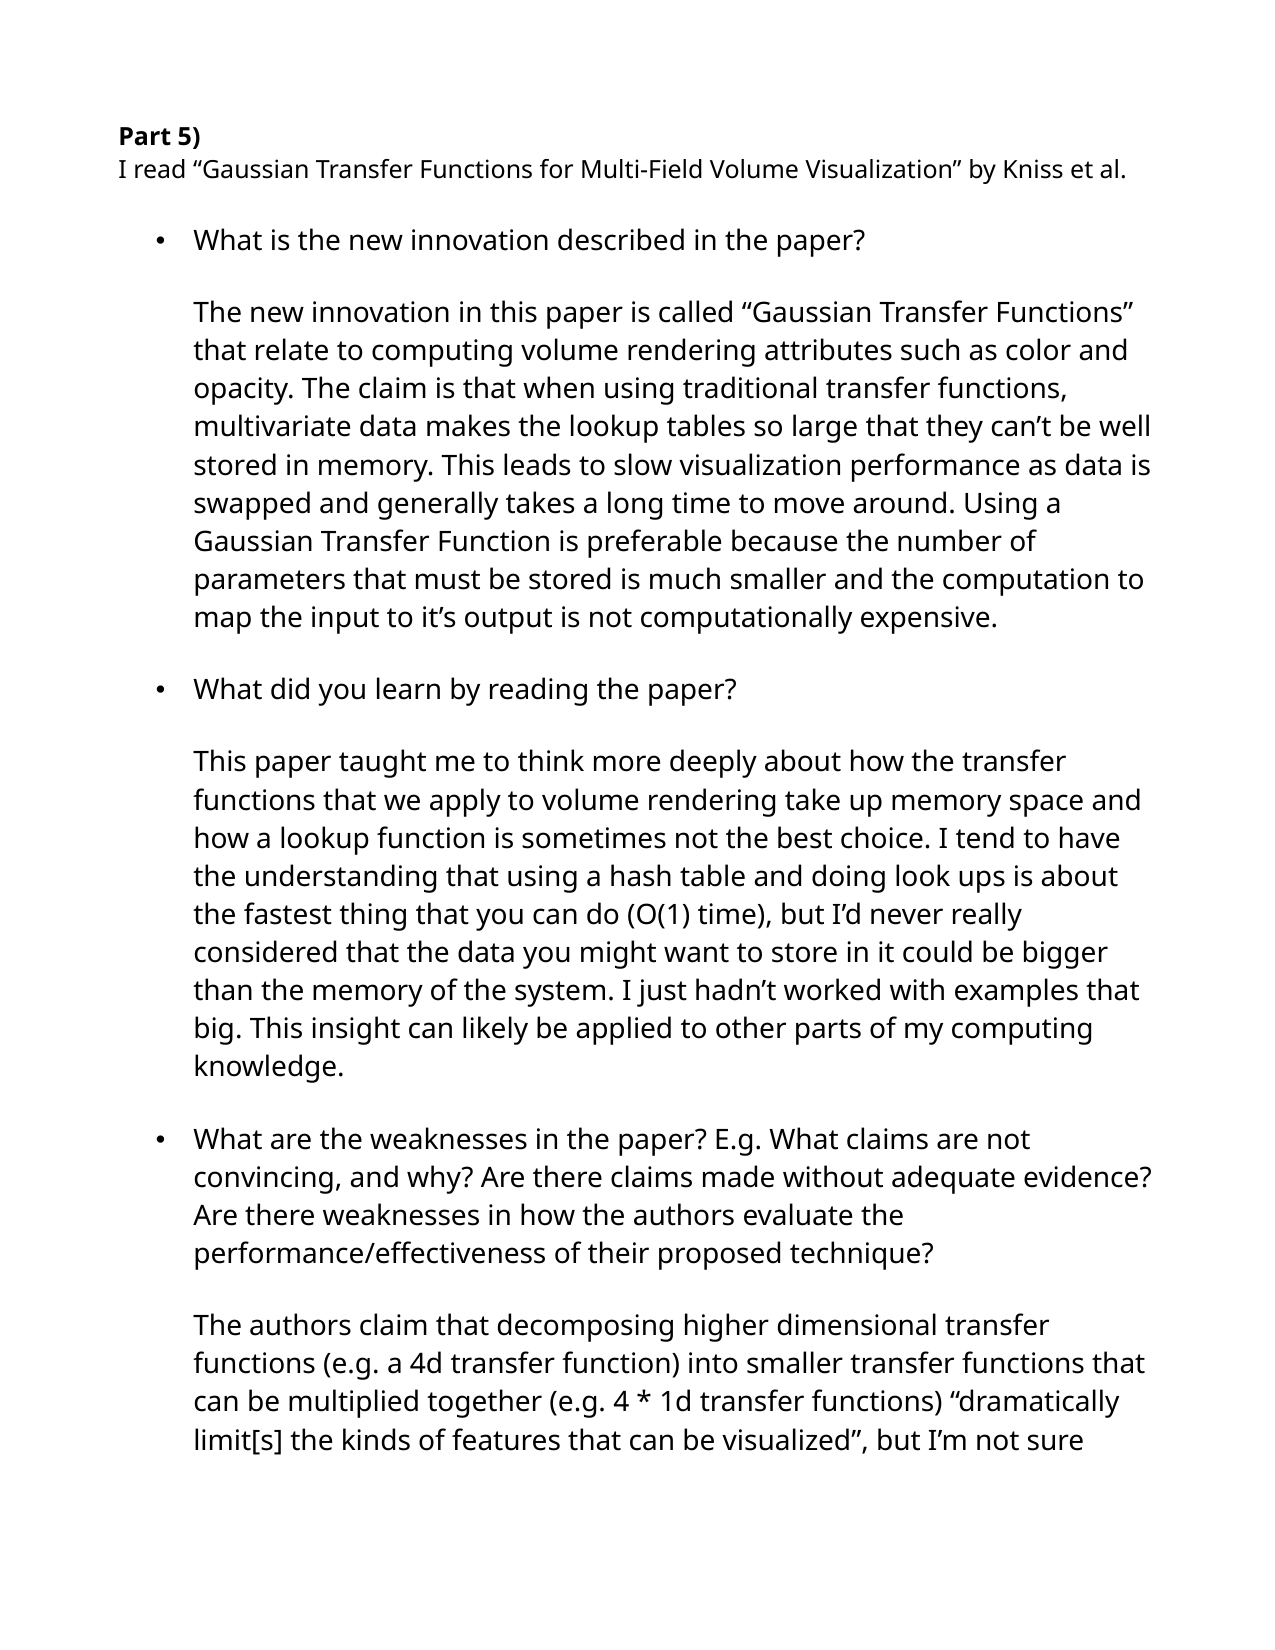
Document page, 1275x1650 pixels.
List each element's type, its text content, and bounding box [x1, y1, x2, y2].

text I read “Gaussian Transfer Functions for Multi-Field Volume Visualization” by Kniss et al. [118, 152, 1157, 186]
list What is the new innovation described in the paper? [156, 220, 1157, 258]
list The authors claim that decomposing higher dimensional transfer functions (e.g. a 4d transfer function) into smaller transfer functions that can be multiplied together (e.g. 4 * 1d transfer functions) “dramatically limit[s] the kinds of features that can be visualized”, but I’m not sure [156, 1306, 1157, 1458]
list What did you learn by reading the paper? [156, 670, 1157, 708]
text Part 5) [118, 118, 1157, 152]
list This paper taught me to think more deeply about how the transfer functions that we apply to volume rendering take up memory space and how a lookup function is sometimes not the best choice. I tend to have the understanding that using a hash table and doing look ups is about the fastest thing that you can do (O(1) time), but I’d never really considered that the data you might want to store in it could be bigger than the memory of the system. I just hadn’t worked with examples that big. This insight can likely be applied to other parts of my computing knowledge. [156, 742, 1157, 1085]
list What are the weaknesses in the paper? E.g. What claims are not convincing, and why? Are there claims made without adequate evidence? Are there weaknesses in how the authors evaluate the performance/effectiveness of their proposed technique? [156, 1119, 1157, 1272]
list The new innovation in this paper is called “Gaussian Transfer Functions” that relate to computing volume rendering attributes such as color and opacity. The claim is that when using traditional transfer functions, multivariate data makes the lookup tables so large that they can’t be well stored in memory. This leads to slow visualization performance as data is swapped and generally takes a long time to move around. Using a Gaussian Transfer Function is preferable because the number of parameters that must be stored is much smaller and the computation to map the input to it’s output is not computationally expensive. [156, 292, 1157, 636]
